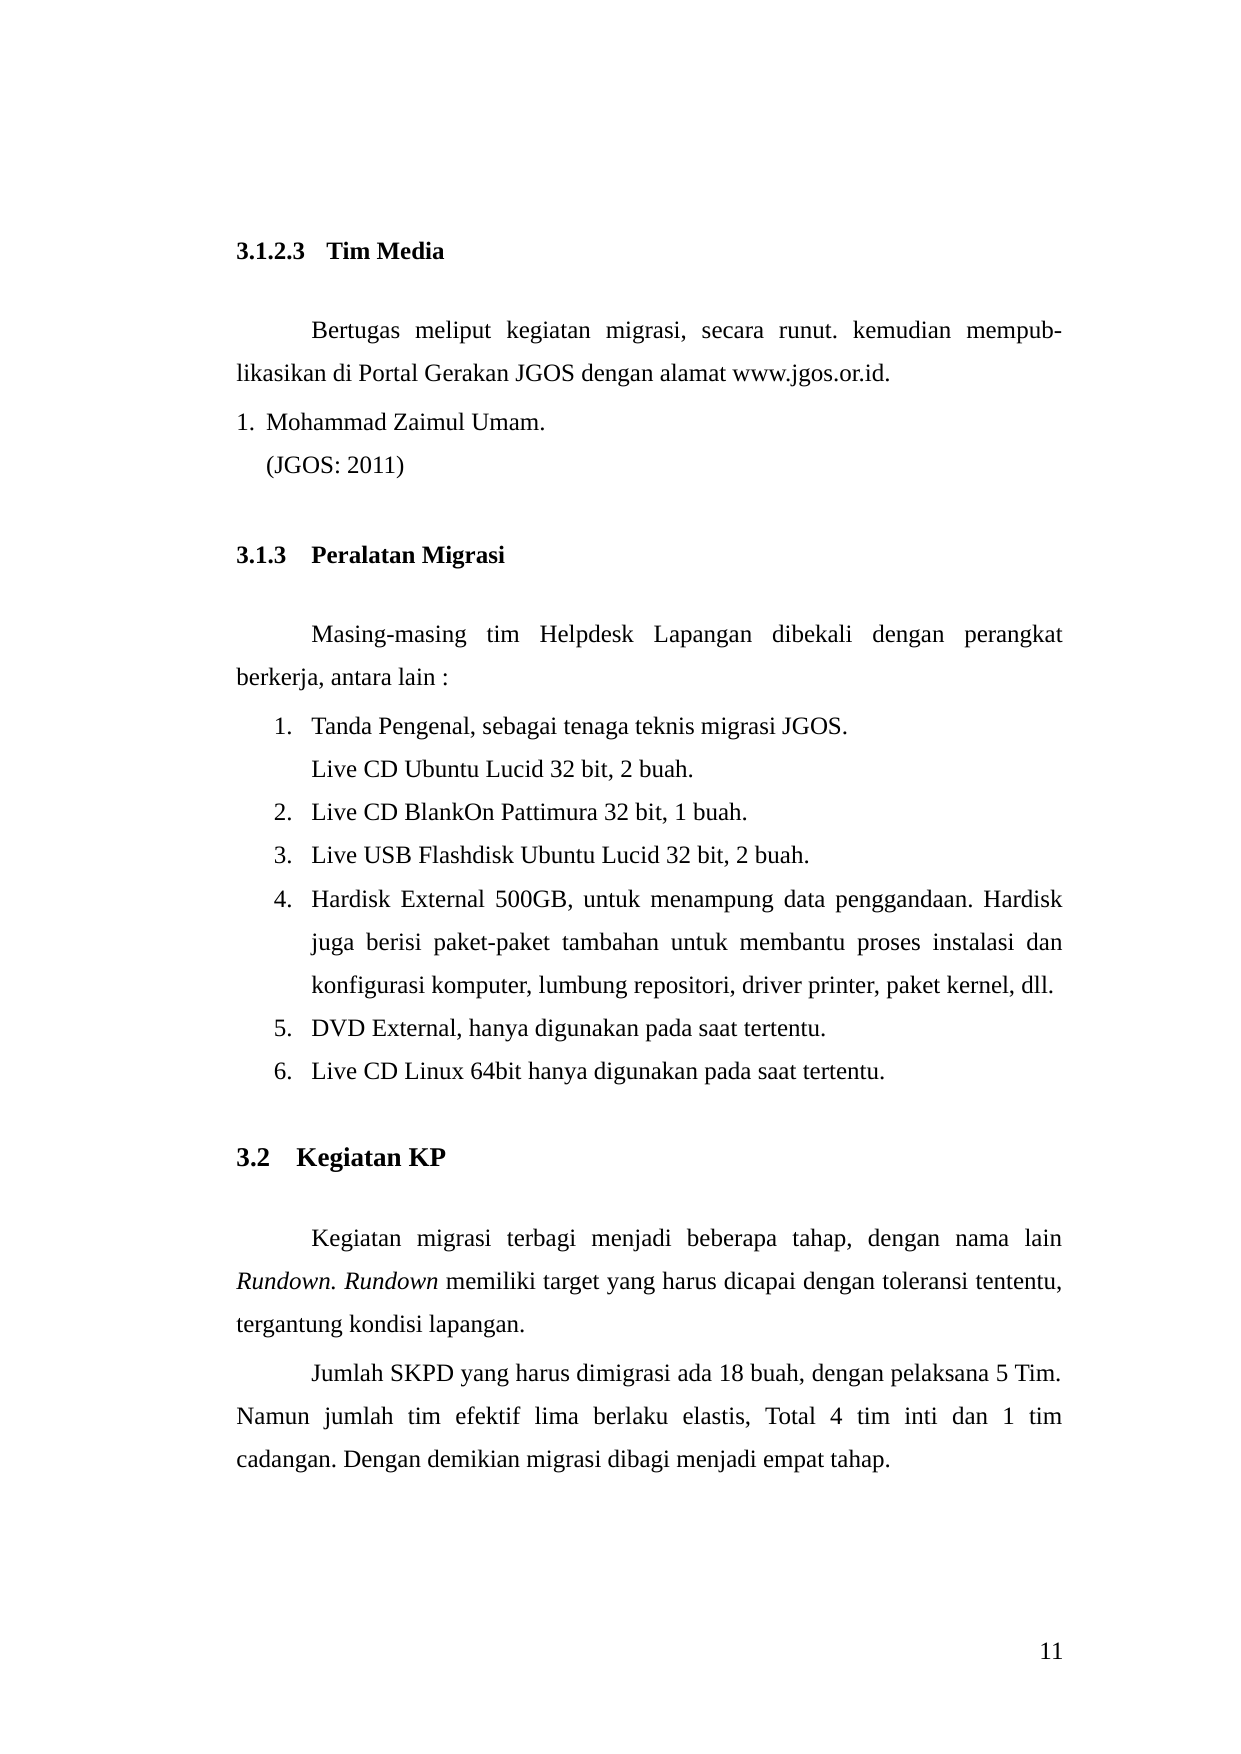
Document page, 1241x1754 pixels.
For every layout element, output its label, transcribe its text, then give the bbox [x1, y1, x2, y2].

subtitle Tim media [236, 236, 1063, 265]
text Masing-masing tim Helpdesk Lapangan dibekali dengan perangkat berkerja, antara lain : [236, 619, 1063, 691]
list Tanda Pengenal, sebagai tenaga teknis migrasi JGOS. [274, 711, 1063, 740]
list Hardisk External 500GB, untuk menampung data penggandaan. Hardisk juga berisi paket-paket tambahan untuk membantu proses instalasi dan konfigurasi komputer, lumbung repositori, driver printer, paket kernel, dll. [274, 884, 1063, 999]
list Live CD Linux 64bit hanya digunakan pada saat tertentu. [274, 1056, 1063, 1085]
list DVD External, hanya digunakan pada saat tertentu. [274, 1013, 1063, 1042]
list Live CD BlankOn Pattimura 32 bit, 1 buah. [274, 797, 1063, 826]
subtitle Kegiatan KP [236, 1141, 1063, 1172]
list Mohammad Zaimul Umam. (JGOS: 2011) [236, 407, 1063, 479]
list Live CD Ubuntu Lucid 32 bit, 2 buah. [274, 754, 1063, 783]
text Kegiatan migrasi terbagi menjadi beberapa tahap, dengan nama lain Rundown. Rundown memiliki target yang harus dicapai dengan toleransi tententu, tergantung kondisi lapangan. [236, 1223, 1063, 1338]
subtitle Peralatan Migrasi [236, 540, 1063, 569]
text Bertugas meliput kegiatan migrasi, secara runut. kemudian mempub-likasikan di Portal Gerakan JGOS dengan alamat www.jgos.or.id. [236, 315, 1063, 387]
text Jumlah SKPD yang harus dimigrasi ada 18 buah, dengan pelaksana 5 Tim. Namun jumlah tim efektif lima berlaku elastis, Total 4 tim inti dan 1 tim cadangan. Dengan demikian migrasi dibagi menjadi empat tahap. [236, 1358, 1063, 1473]
list Live USB Flashdisk Ubuntu Lucid 32 bit, 2 buah. [274, 841, 1063, 869]
